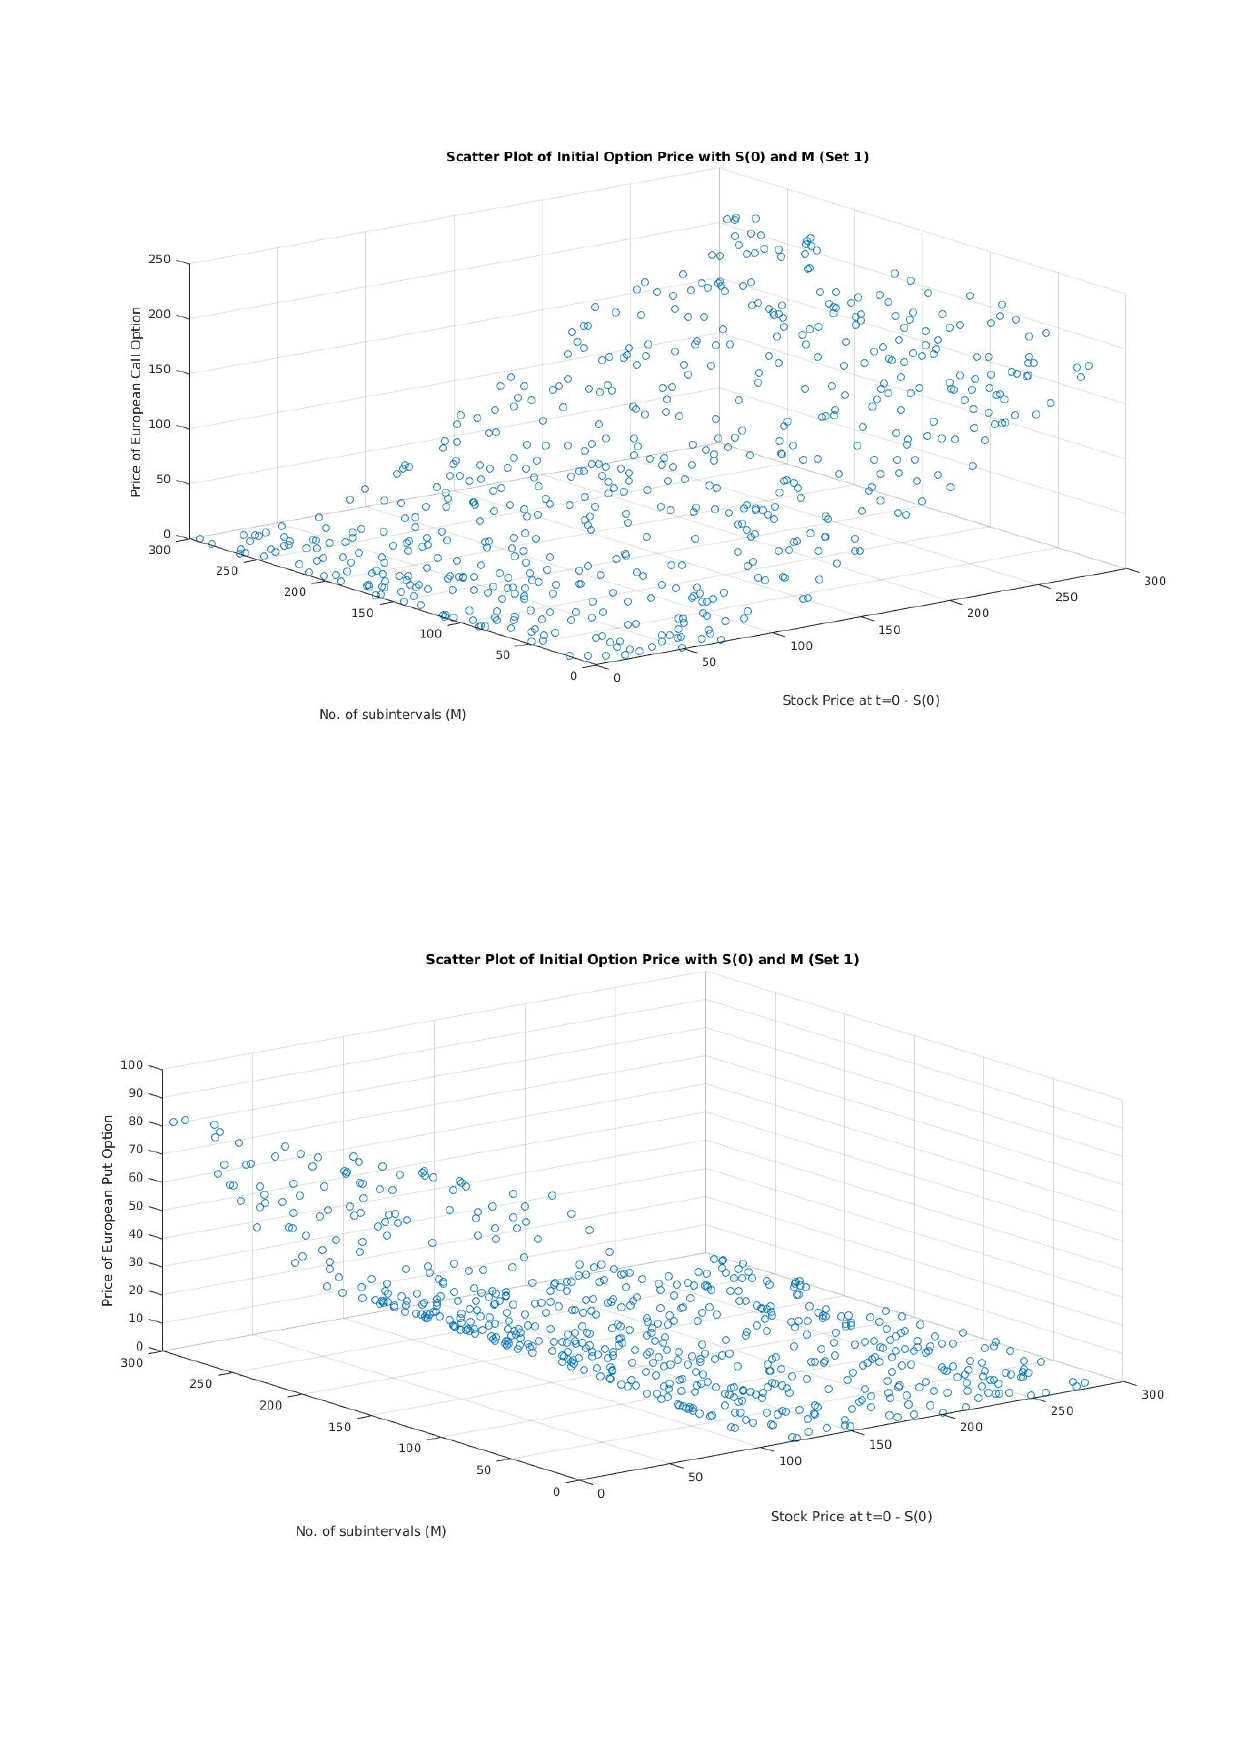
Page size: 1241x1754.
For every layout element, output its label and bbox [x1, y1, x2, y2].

picture [0, 923, 1241, 1549]
picture [31, 121, 1241, 732]
